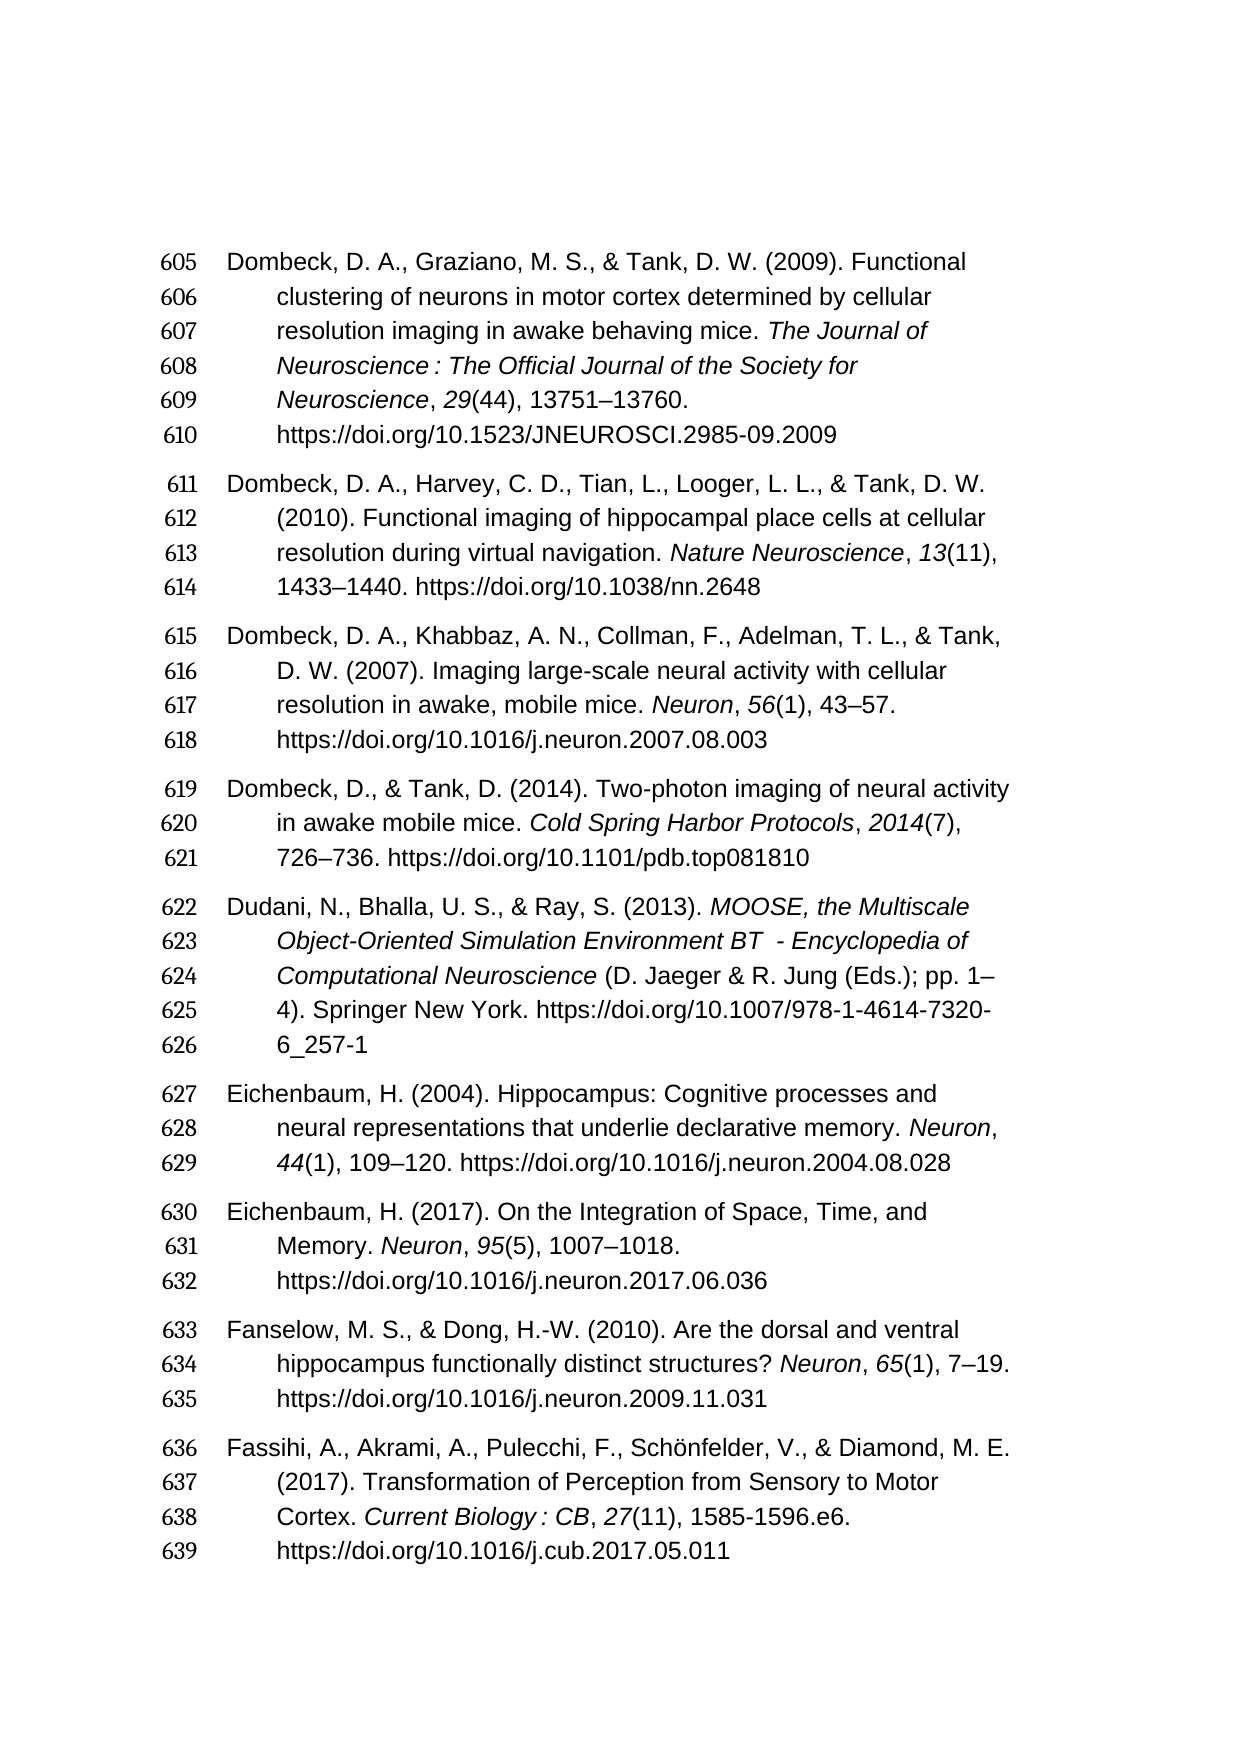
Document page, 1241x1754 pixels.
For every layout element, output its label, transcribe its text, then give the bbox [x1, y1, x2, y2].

text Fanselow, M. S., & Dong, H.-W. (2010). Are the dorsal and ventral hippocampus functionally distinct structures? Neuron, 65(1), 7–19. https://doi.org/10.1016/j.neuron.2009.11.031 [226, 1315, 1014, 1412]
text Fassihi, A., Akrami, A., Pulecchi, F., Schönfelder, V., & Diamond, M. E. (2017). Transformation of Perception from Sensory to Motor Cortex. Current Biology : CB, 27(11), 1585-1596.e6. https://doi.org/10.1016/j.cub.2017.05.011 [226, 1433, 1014, 1565]
text Eichenbaum, H. (2004). Hippocampus: Cognitive processes and neural representations that underlie declarative memory. Neuron, 44(1), 109–120. https://doi.org/10.1016/j.neuron.2004.08.028 [226, 1079, 1014, 1176]
text Dombeck, D. A., Khabbaz, A. N., Collman, F., Adelman, T. L., & Tank, D. W. (2007). Imaging large-scale neural activity with cellular resolution in awake, mobile mice. Neuron, 56(1), 43–57. https://doi.org/10.1016/j.neuron.2007.08.003 [226, 621, 1014, 753]
text Eichenbaum, H. (2017). On the Integration of Space, Time, and Memory. Neuron, 95(5), 1007–1018. https://doi.org/10.1016/j.neuron.2017.06.036 [226, 1197, 1014, 1294]
text Dombeck, D., & Tank, D. (2014). Two-photon imaging of neural activity in awake mobile mice. Cold Spring Harbor Protocols, 2014(7), 726–736. https://doi.org/10.1101/pdb.top081810 [226, 774, 1014, 871]
text Dombeck, D. A., Harvey, C. D., Tian, L., Looger, L. L., & Tank, D. W. (2010). Functional imaging of hippocampal place cells at cellular resolution during virtual navigation. Nature Neuroscience, 13(11), 1433–1440. https://doi.org/10.1038/nn.2648 [226, 469, 1014, 601]
text Dombeck, D. A., Graziano, M. S., & Tank, D. W. (2009). Functional clustering of neurons in motor cortex determined by cellular resolution imaging in awake behaving mice. The Journal of Neuroscience : The Official Journal of the Society for Neuroscience, 29(44), 13751–13760. https://doi.org/10.1523/JNEUROSCI.2985-09.2009 [226, 247, 1014, 448]
text Dudani, N., Bhalla, U. S., & Ray, S. (2013). MOOSE, the Multiscale Object-Oriented Simulation Environment BT - Encyclopedia of Computational Neuroscience (D. Jaeger & R. Jung (Eds.); pp. 1–4). Springer New York. https://doi.org/10.1007/978-1-4614-7320-6_257-1 [226, 892, 1014, 1058]
